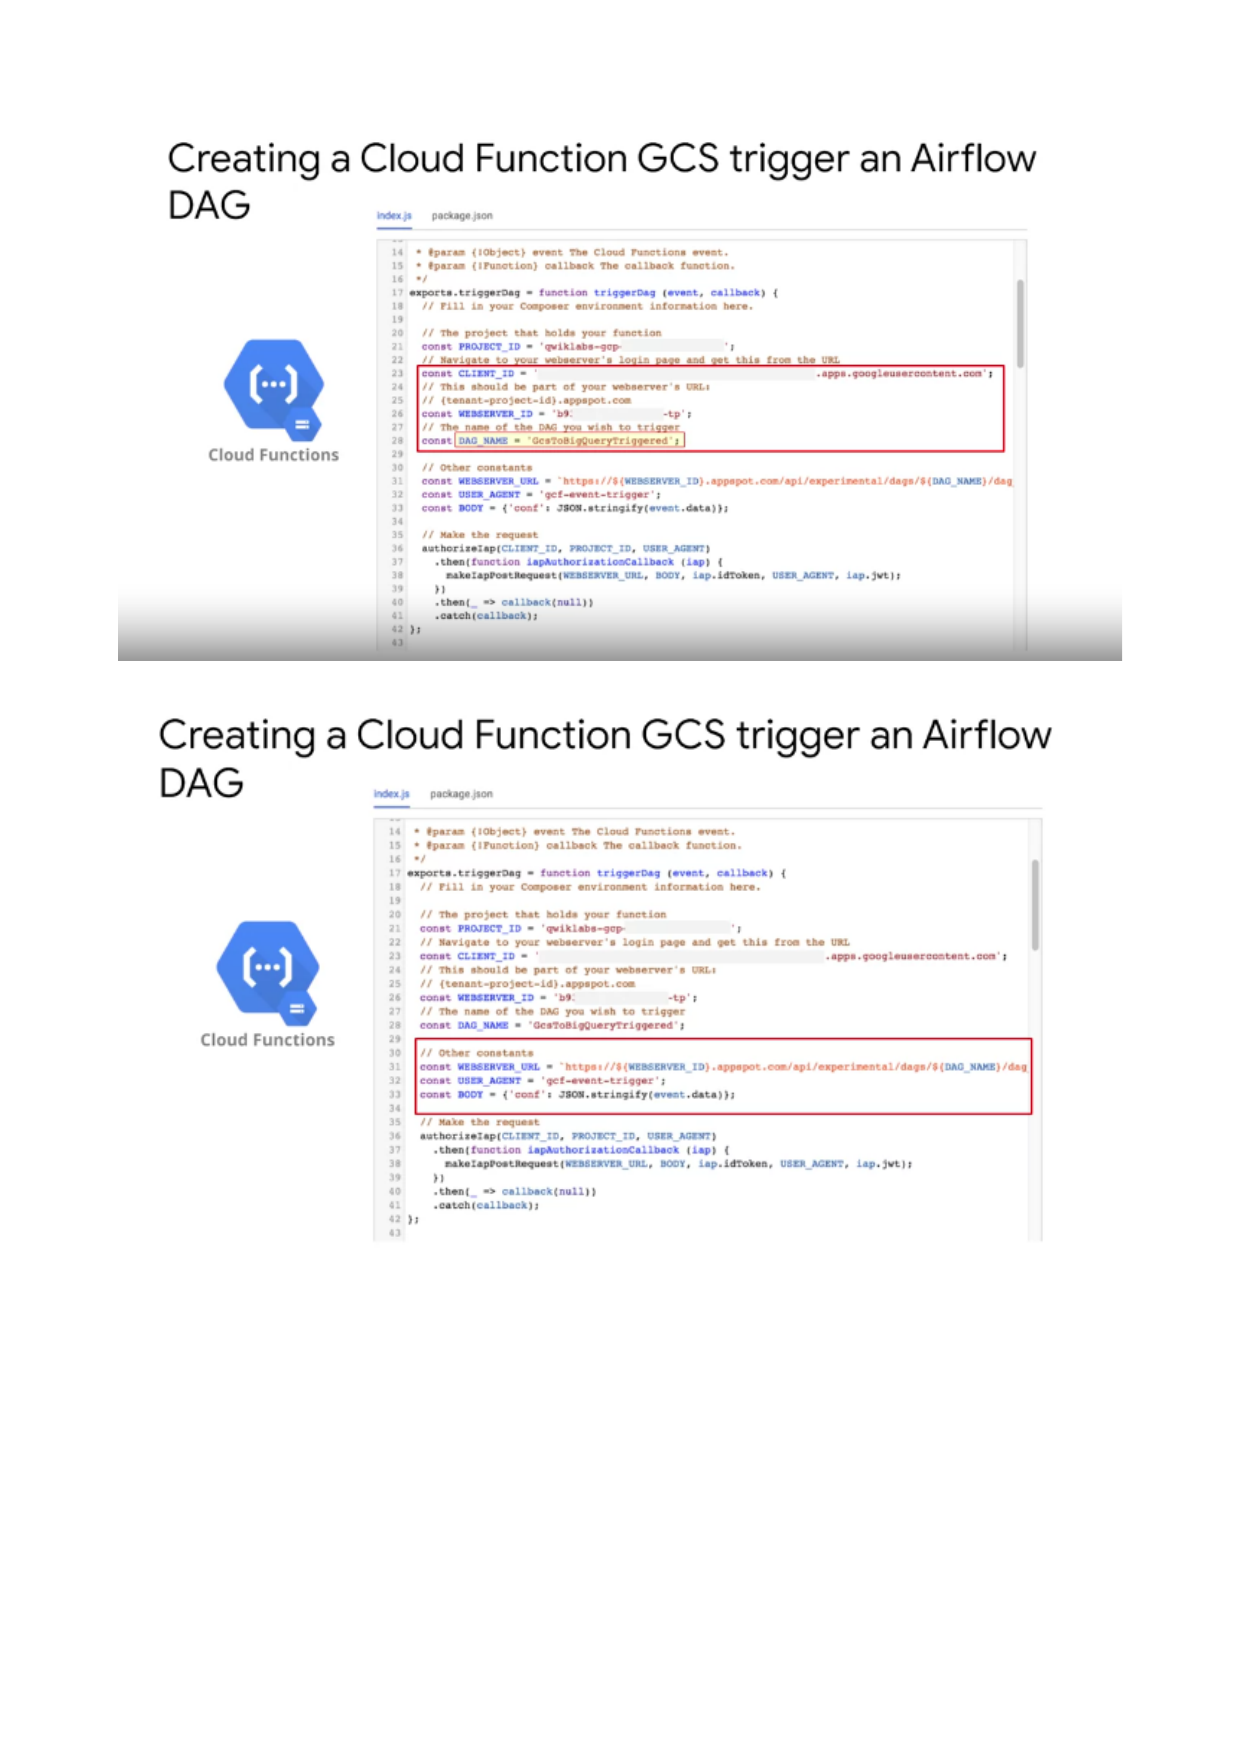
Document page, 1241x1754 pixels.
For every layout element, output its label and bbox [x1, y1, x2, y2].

picture [118, 118, 1123, 661]
picture [118, 689, 1123, 1286]
